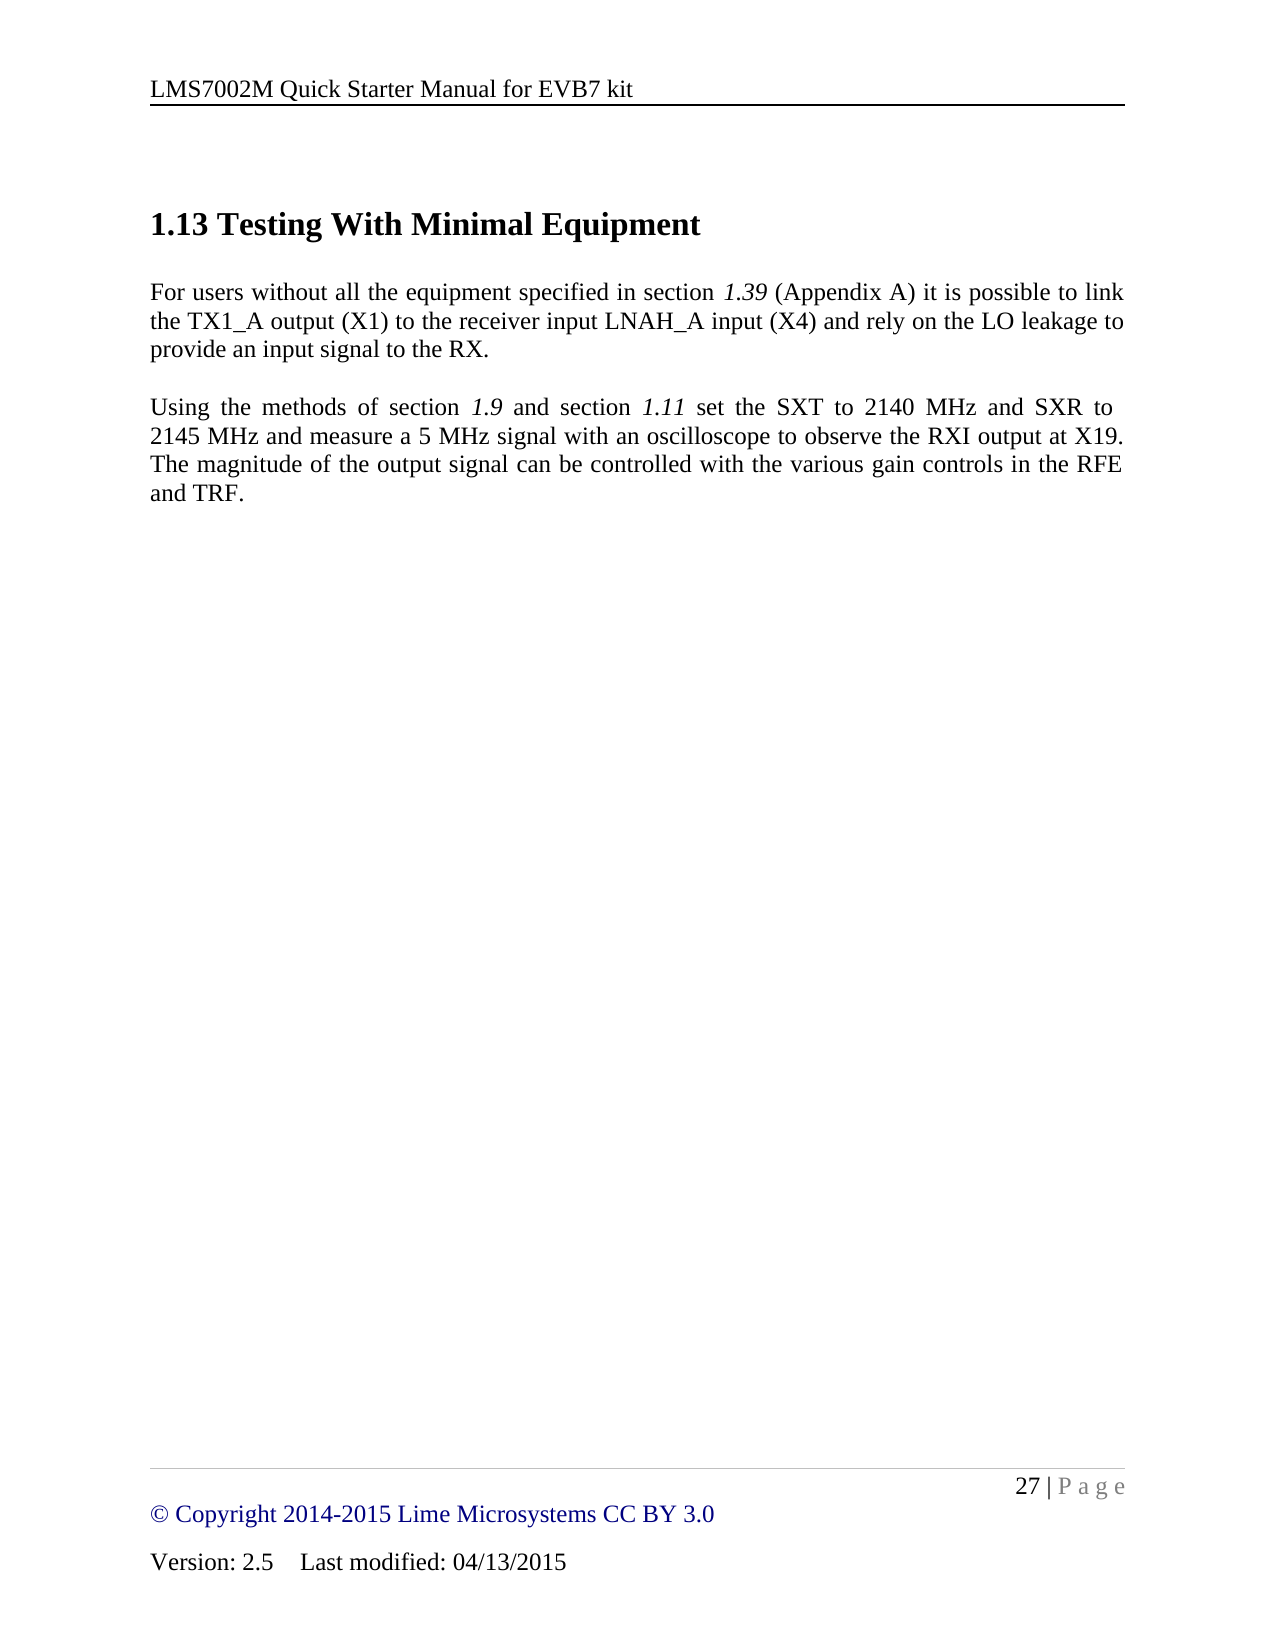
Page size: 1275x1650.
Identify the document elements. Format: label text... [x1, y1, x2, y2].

subtitle Testing With Minimal Equipment [150, 204, 1125, 242]
text Using the methods of section 1.9 and section 1.11 set the SXT to 2140 MHz and SXR to 2145 MHz and measure a 5 MHz signal with an oscilloscope to observe the RXI output at X19. The magnitude of the output signal can be controlled with the various gain controls in the RFE and TRF. [150, 392, 1125, 507]
text For users without all the equipment specified in section 1.39 (Appendix A) it is possible to link the TX1_A output (X1) to the receiver input LNAH_A input (X4) and rely on the LO leakage to provide an input signal to the RX. [150, 277, 1125, 363]
